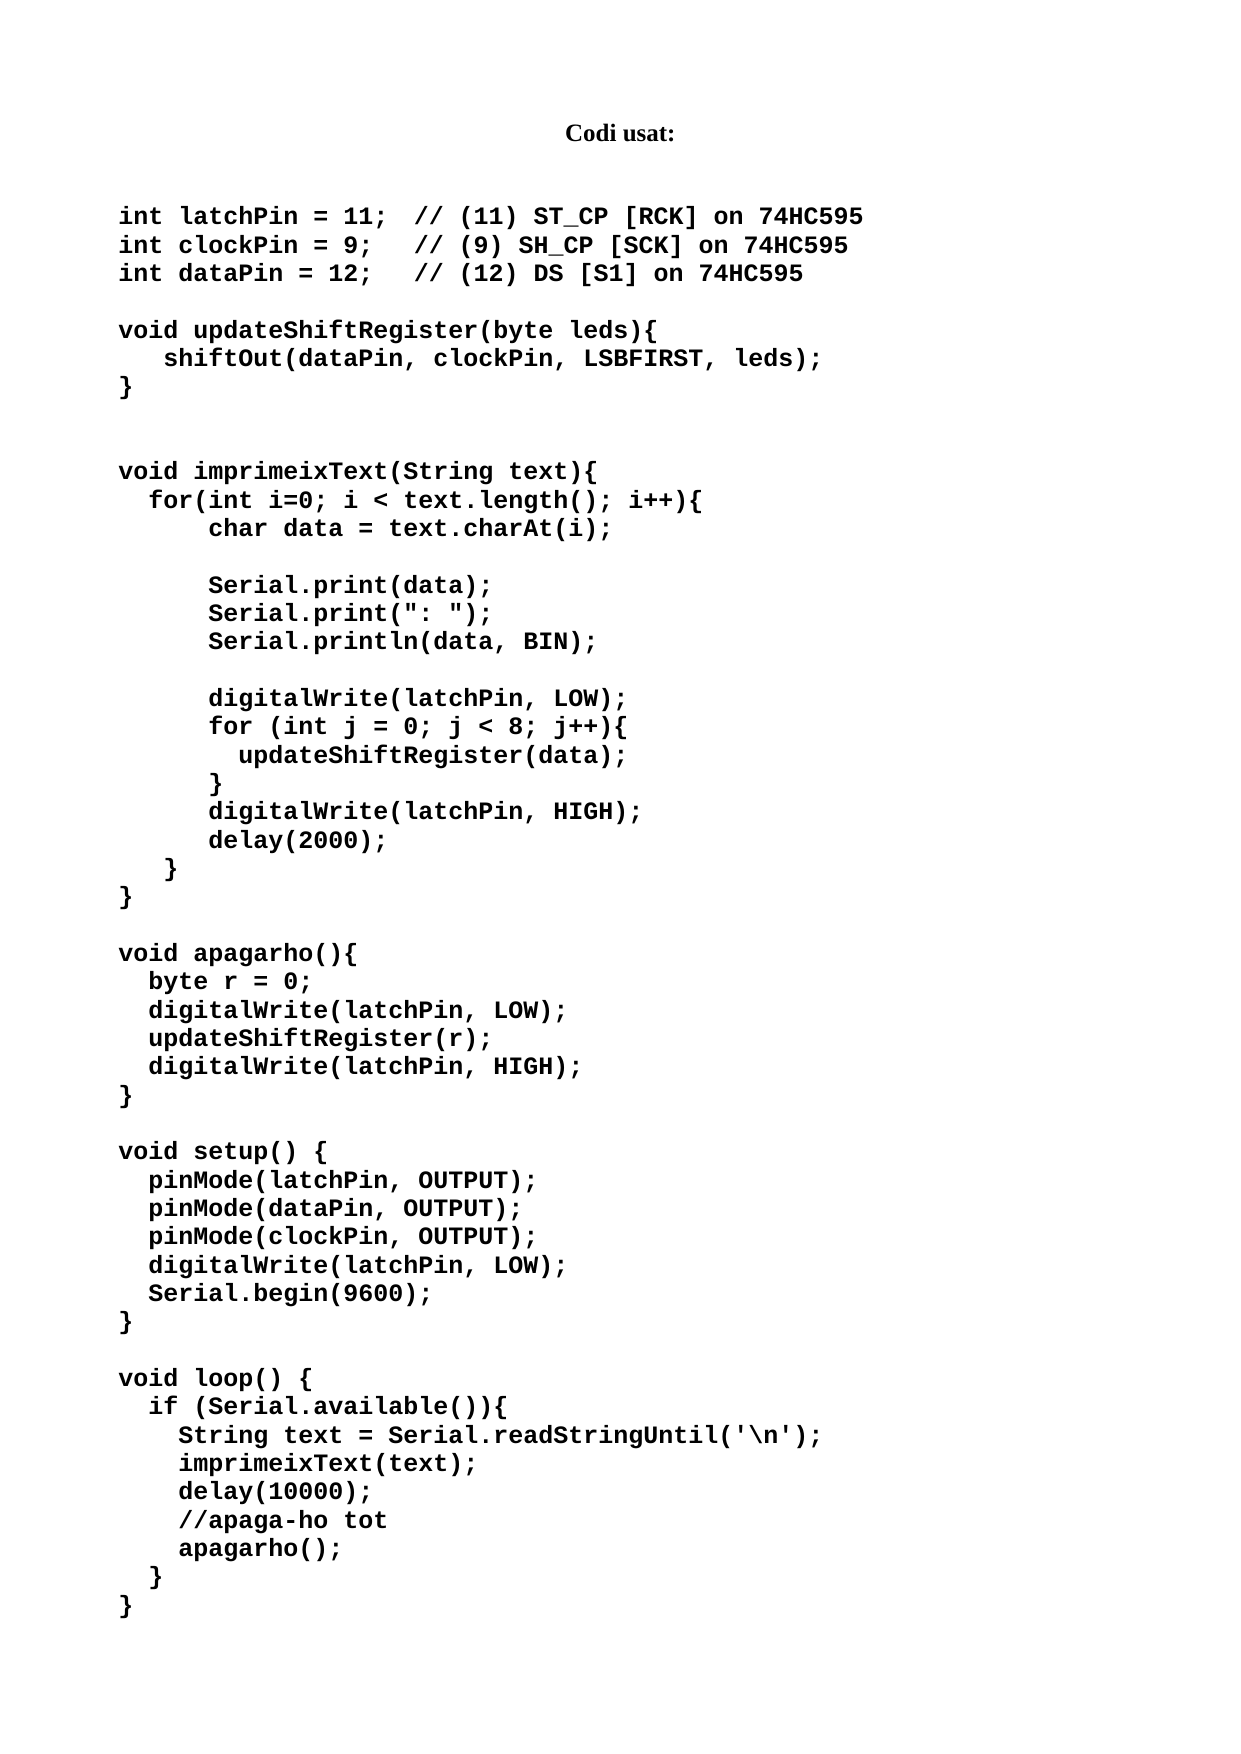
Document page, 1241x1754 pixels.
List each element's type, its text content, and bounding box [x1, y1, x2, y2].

text Serial.print(": "); [118, 601, 1122, 629]
text int dataPin = 12; // (12) DS [S1] on 74HC595 [118, 261, 1122, 289]
text digitalWrite(latchPin, LOW); [118, 686, 1122, 714]
text byte r = 0; [118, 969, 1122, 997]
text Serial.begin(9600); [118, 1281, 1122, 1309]
text updateShiftRegister(data); [118, 742, 1122, 771]
text delay(10000); [118, 1479, 1122, 1507]
text } [118, 884, 1122, 912]
text } [118, 856, 1122, 884]
text void imprimeixText(String text){ [118, 459, 1122, 487]
text void loop() { [118, 1366, 1122, 1394]
text //apaga-ho tot [118, 1507, 1122, 1536]
text Serial.println(data, BIN); [118, 629, 1122, 657]
text pinMode(latchPin, OUTPUT); [118, 1167, 1122, 1196]
text } [118, 1309, 1122, 1337]
text } [118, 1082, 1122, 1111]
text digitalWrite(latchPin, HIGH); [118, 1054, 1122, 1082]
text for (int j = 0; j < 8; j++){ [118, 714, 1122, 742]
text } [118, 771, 1122, 799]
text pinMode(dataPin, OUTPUT); [118, 1196, 1122, 1224]
text digitalWrite(latchPin, HIGH); [118, 799, 1122, 827]
text if (Serial.available()){ [118, 1394, 1122, 1422]
text pinMode(clockPin, OUTPUT); [118, 1224, 1122, 1252]
text char data = text.charAt(i); [118, 516, 1122, 544]
text } [118, 374, 1122, 402]
text int clockPin = 9; // (9) SH_CP [SCK] on 74HC595 [118, 232, 1122, 261]
text int latchPin = 11; // (11) ST_CP [RCK] on 74HC595 [118, 204, 1122, 232]
text digitalWrite(latchPin, LOW); [118, 997, 1122, 1026]
text Codi usat: [118, 118, 1122, 147]
text String text = Serial.readStringUntil('\n'); [118, 1422, 1122, 1451]
text delay(2000); [118, 827, 1122, 856]
text } [118, 1592, 1122, 1621]
text Serial.print(data); [118, 572, 1122, 601]
text imprimeixText(text); [118, 1451, 1122, 1479]
text void setup() { [118, 1139, 1122, 1167]
text updateShiftRegister(r); [118, 1026, 1122, 1054]
text void apagarho(){ [118, 941, 1122, 969]
text for(int i=0; i < text.length(); i++){ [118, 487, 1122, 516]
text void updateShiftRegister(byte leds){ [118, 317, 1122, 346]
text } [118, 1564, 1122, 1592]
text apagarho(); [118, 1536, 1122, 1564]
text digitalWrite(latchPin, LOW); [118, 1252, 1122, 1281]
text shiftOut(dataPin, clockPin, LSBFIRST, leds); [118, 346, 1122, 374]
